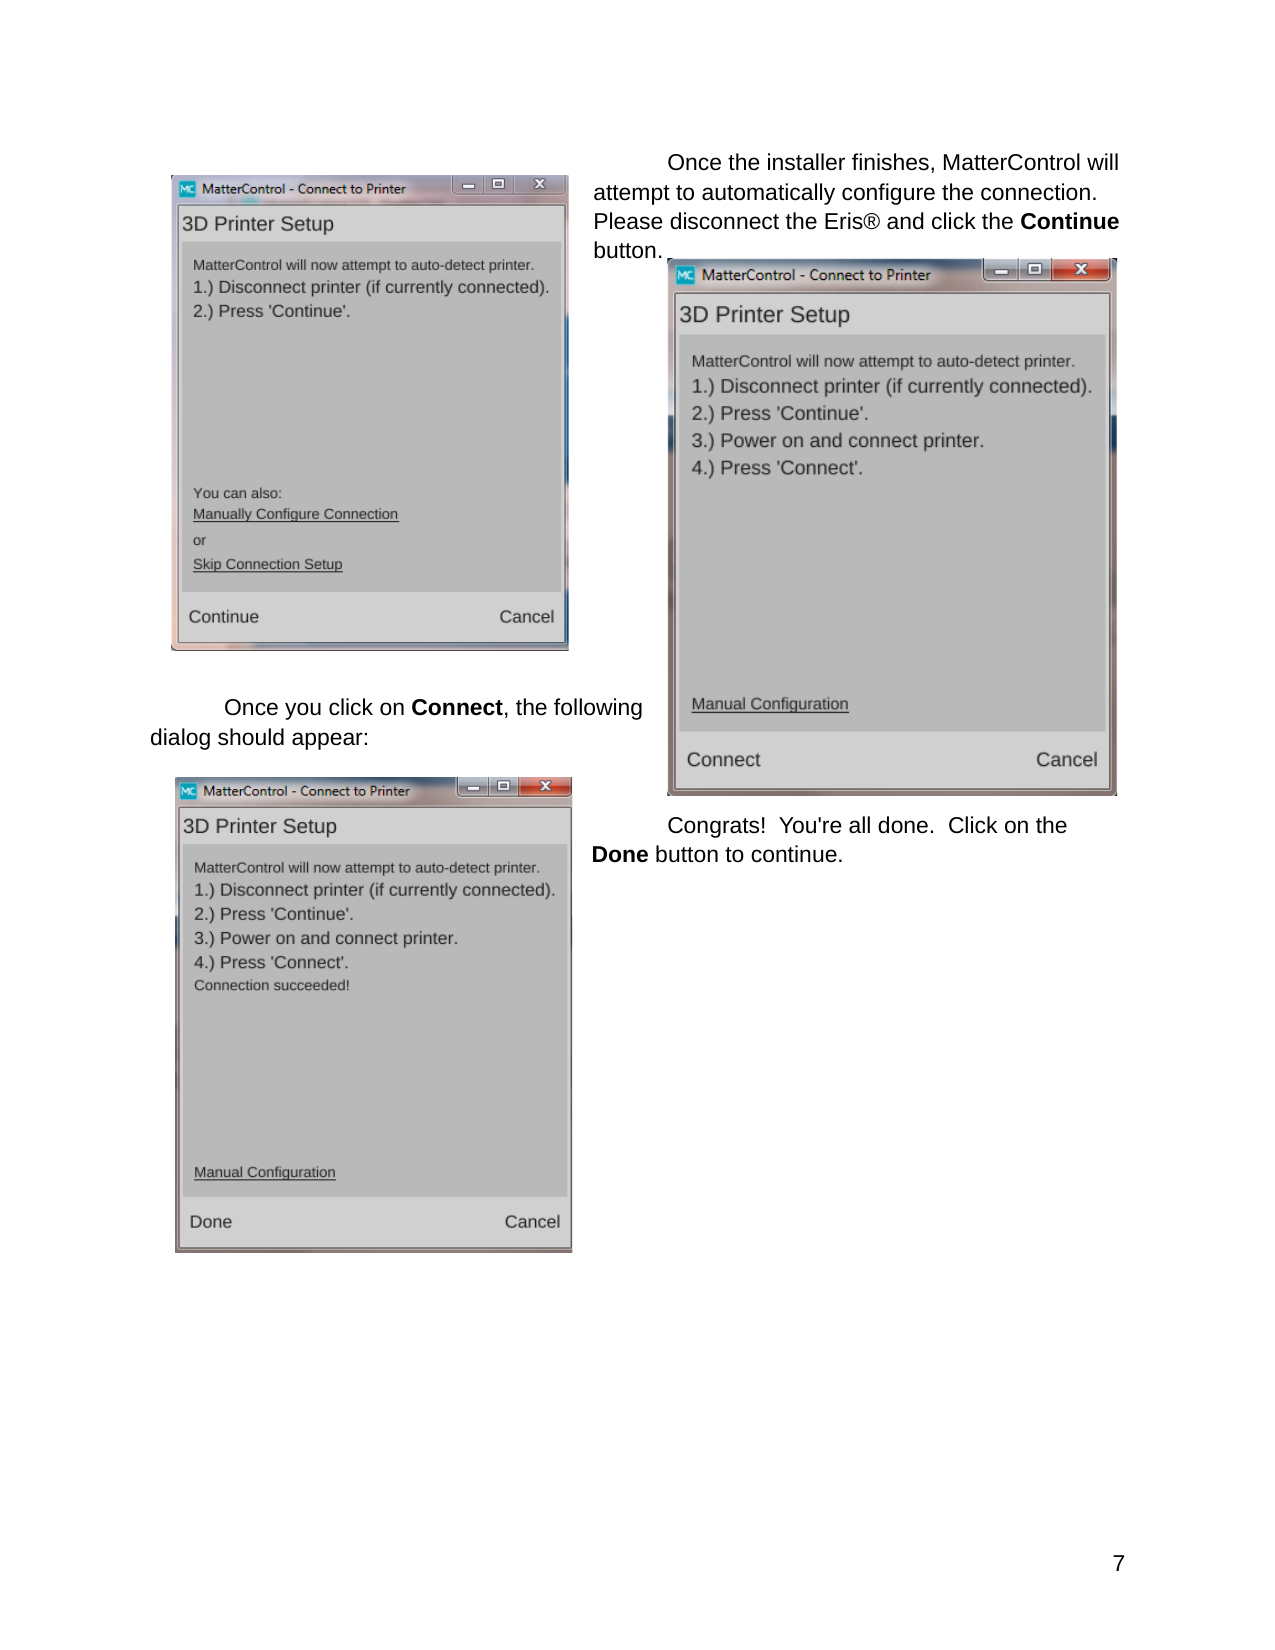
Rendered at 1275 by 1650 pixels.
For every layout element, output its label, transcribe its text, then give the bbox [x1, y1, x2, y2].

text Once the installer finishes, MatterControl will attempt to automatically configure the connection. Please disconnect the Eris® and click the Continue button. [150, 150, 1125, 684]
picture [667, 258, 1118, 796]
text Congrats! You're all done. Click on the Done button to continue. [591, 812, 1125, 867]
text Once you click on Connect, the following dialog should appear: [150, 695, 667, 750]
picture [175, 777, 573, 1253]
picture [171, 175, 569, 651]
